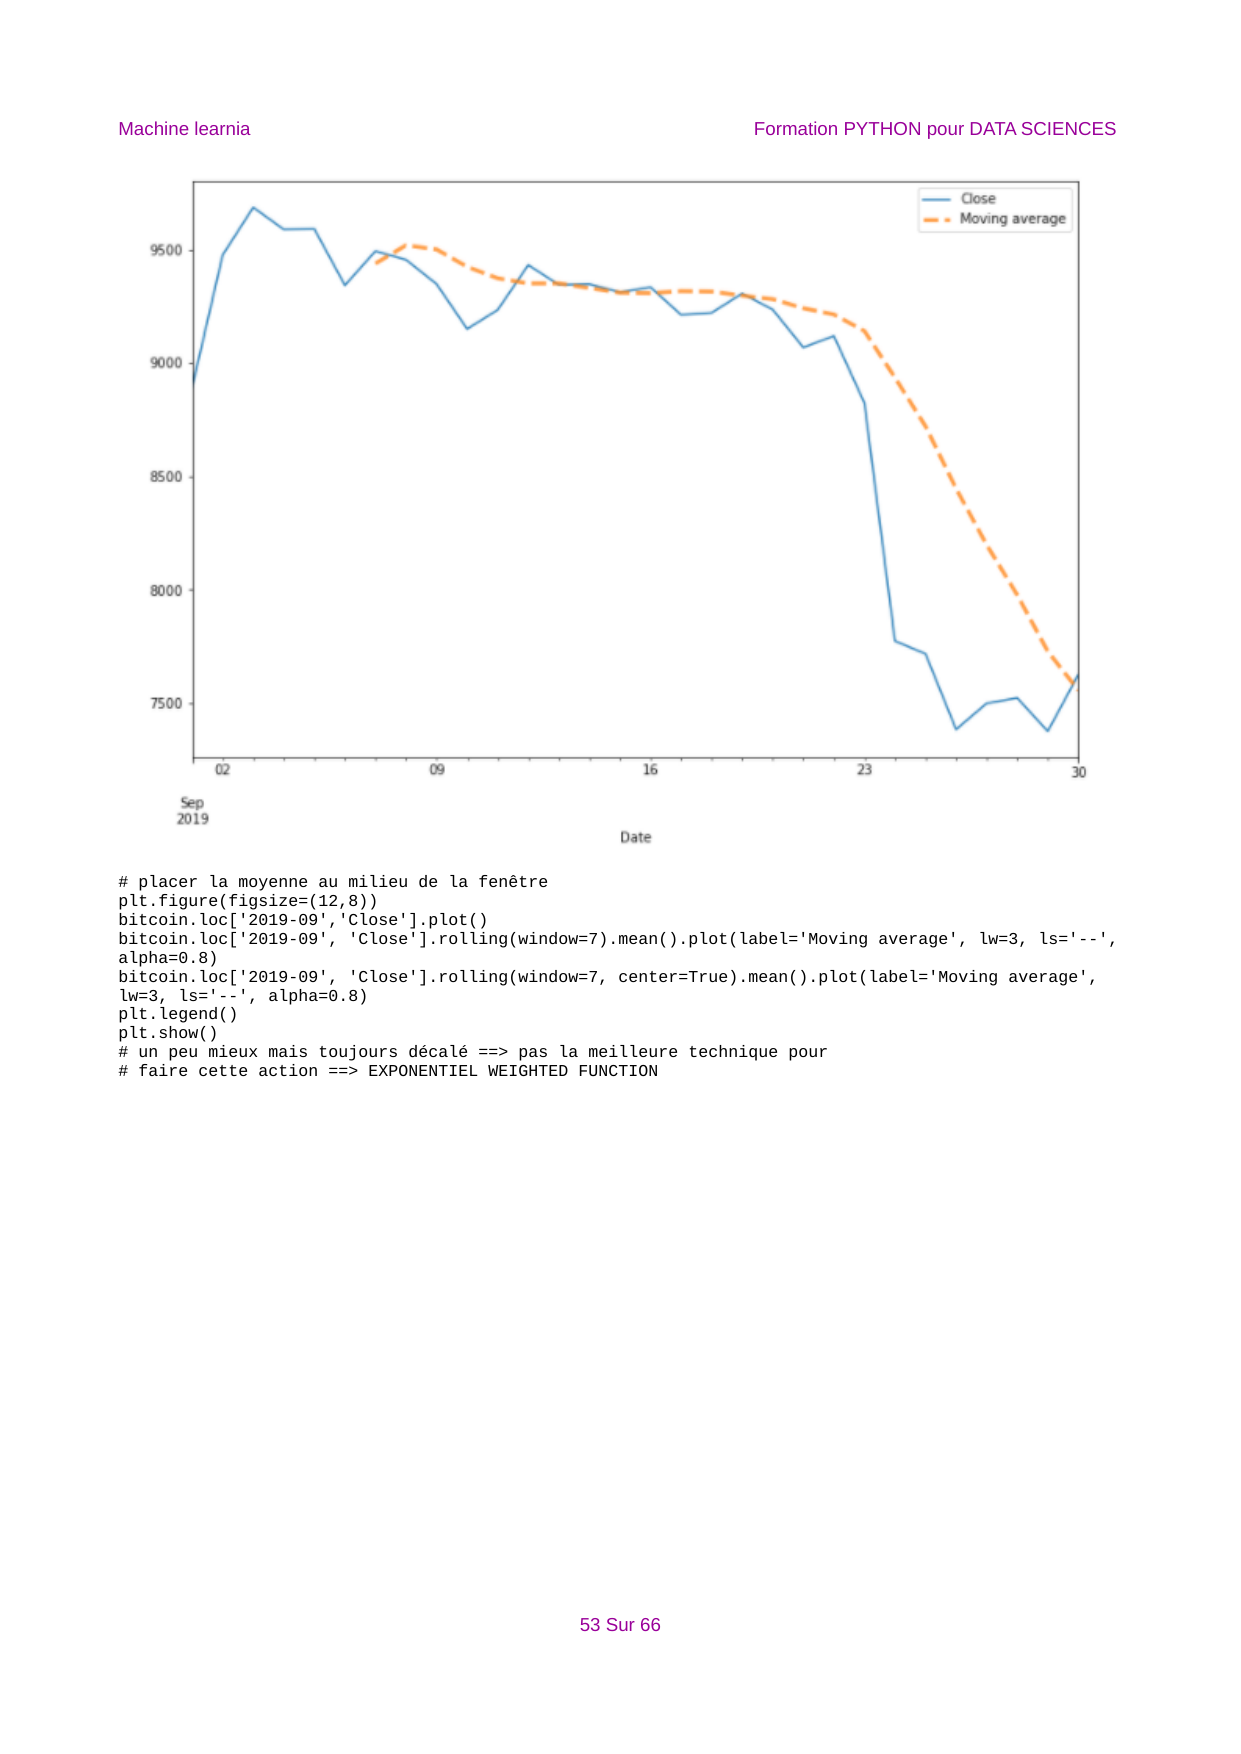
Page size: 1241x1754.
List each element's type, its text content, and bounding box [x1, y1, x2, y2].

text bitcoin.loc['2019-09', 'Close'].rolling(window=7).mean().plot(label='Moving average', lw=3, ls='--', alpha=0.8) [118, 931, 1122, 968]
text bitcoin.loc['2019-09','Close'].plot() [118, 912, 1122, 931]
text # un peu mieux mais toujours décalé ==> pas la meilleure technique pour [118, 1044, 1122, 1062]
text # placer la moyenne au milieu de la fenêtre [118, 874, 1122, 893]
picture [143, 169, 1097, 856]
text plt.figure(figsize=(12,8)) [118, 893, 1122, 912]
text # faire cette action ==> EXPONENTIEL WEIGHTED FUNCTION [118, 1062, 1122, 1081]
text bitcoin.loc['2019-09', 'Close'].rolling(window=7, center=True).mean().plot(label='Moving average', lw=3, ls='--', alpha=0.8) [118, 968, 1122, 1006]
text plt.legend() [118, 1006, 1122, 1025]
text plt.show() [118, 1025, 1122, 1044]
